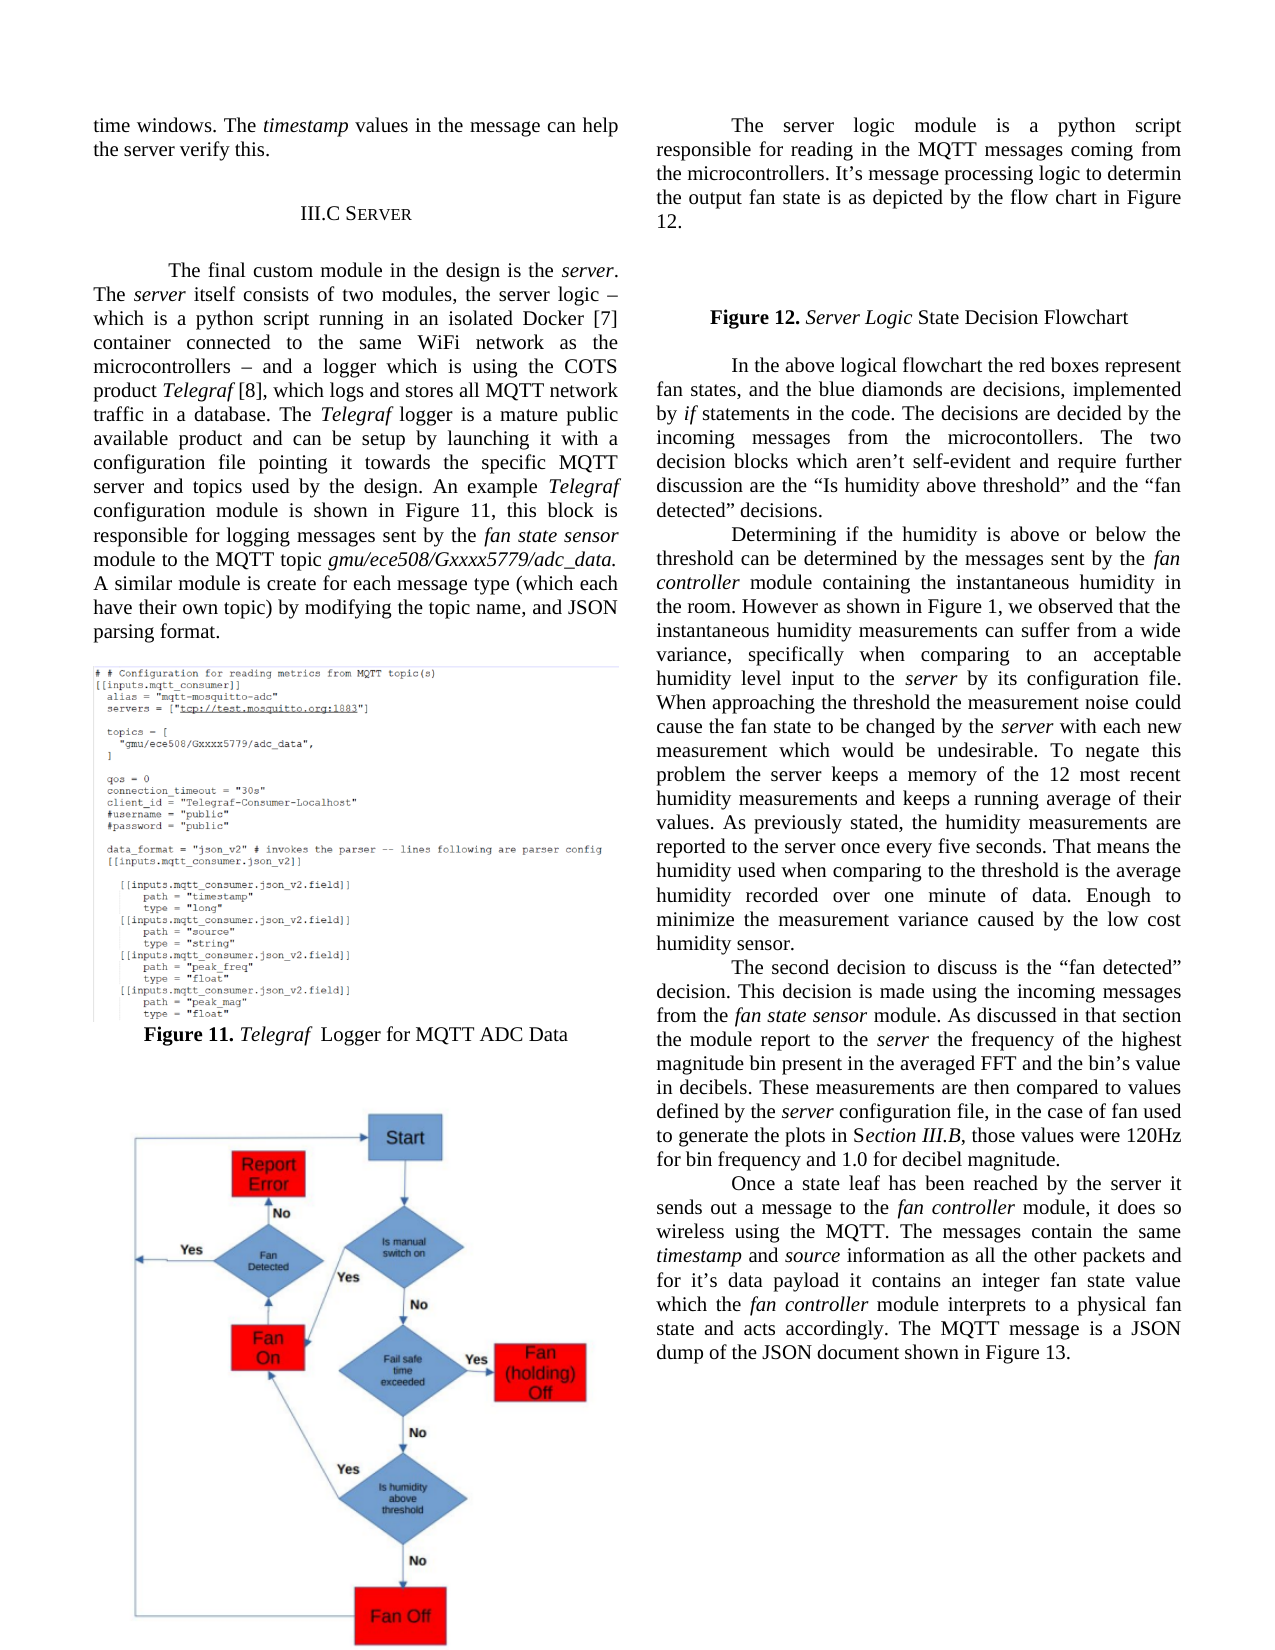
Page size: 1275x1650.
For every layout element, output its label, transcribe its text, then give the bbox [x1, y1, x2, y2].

text In the above logical flowchart the red boxes represent fan states, and the blue diamonds are decisions, implemented by if statements in the code. The decisions are decided by the incoming messages from the microcontollers. The two decision blocks which aren’t self-evident and require further discussion are the “Is humidity above threshold” and the “fan detected” decisions. [656, 353, 1182, 522]
text Figure 11. Telegraf Logger for MQTT ADC Data [93, 1022, 619, 1046]
text Figure 12. Server Logic State Decision Flowchart [656, 305, 1182, 329]
picture [93, 1073, 619, 1650]
text Determining if the humidity is above or below the threshold can be determined by the messages sent by the fan controller module containing the instantaneous humidity in the room. However as shown in Figure 1, we observed that the instantaneous humidity measurements can suffer from a wide variance, specifically when comparing to an acceptable humidity level input to the server by its configuration file. When approaching the threshold the measurement noise could cause the fan state to be changed by the server with each new measurement which would be undesirable. To negate this problem the server keeps a memory of the 12 most recent humidity measurements and keeps a running average of their values. As previously stated, the humidity measurements are reported to the server once every five seconds. That means the humidity used when comparing to the threshold is the average humidity recorded over one minute of data. Enough to minimize the measurement variance caused by the low cost humidity sensor. [656, 522, 1182, 955]
picture [93, 666, 619, 1022]
text The second decision to discuss is the “fan detected” decision. This decision is made using the incoming messages from the fan state sensor module. As discussed in that section the module report to the server the frequency of the highest magnitude bin present in the averaged FFT and the bin’s value in decibels. These measurements are then compared to values defined by the server configuration file, in the case of fan used to generate the plots in Section III.B, those values were 120Hz for bin frequency and 1.0 for decibel magnitude. [656, 955, 1182, 1171]
subtitle III.C Server [93, 201, 619, 225]
text Once a state leaf has been reached by the server it sends out a message to the fan controller module, it does so wireless using the MQTT. The messages contain the same timestamp and source information as all the other packets and for it’s data payload it contains an integer fan state value which the fan controller module interprets to a physical fan state and acts accordingly. The MQTT message is a JSON dump of the JSON document shown in Figure 13. [656, 1171, 1182, 1364]
text The final custom module in the design is the server. The server itself consists of two modules, the server logic – which is a python script running in an isolated Docker [7] container connected to the same WiFi network as the microcontrollers – and a logger which is using the COTS product Telegraf [8], which logs and stores all MQTT network traffic in a database. The Telegraf logger is a mature public available product and can be setup by launching it with a configuration file pointing it towards the specific MQTT server and topics used by the design. An example Telegraf configuration module is shown in Figure 11, this block is responsible for logging messages sent by the fan state sensor module to the MQTT topic gmu/ece508/Gxxxx5779/adc_data. A similar module is create for each message type (which each have their own topic) by modifying the topic name, and JSON parsing format. [93, 258, 619, 643]
text time windows. The timestamp values in the message can help the server verify this. [93, 112, 619, 161]
text The server logic module is a python script responsible for reading in the MQTT messages coming from the microcontrollers. It’s message processing logic to determin the output fan state is as depicted by the flow chart in Figure 12. [656, 112, 1182, 233]
